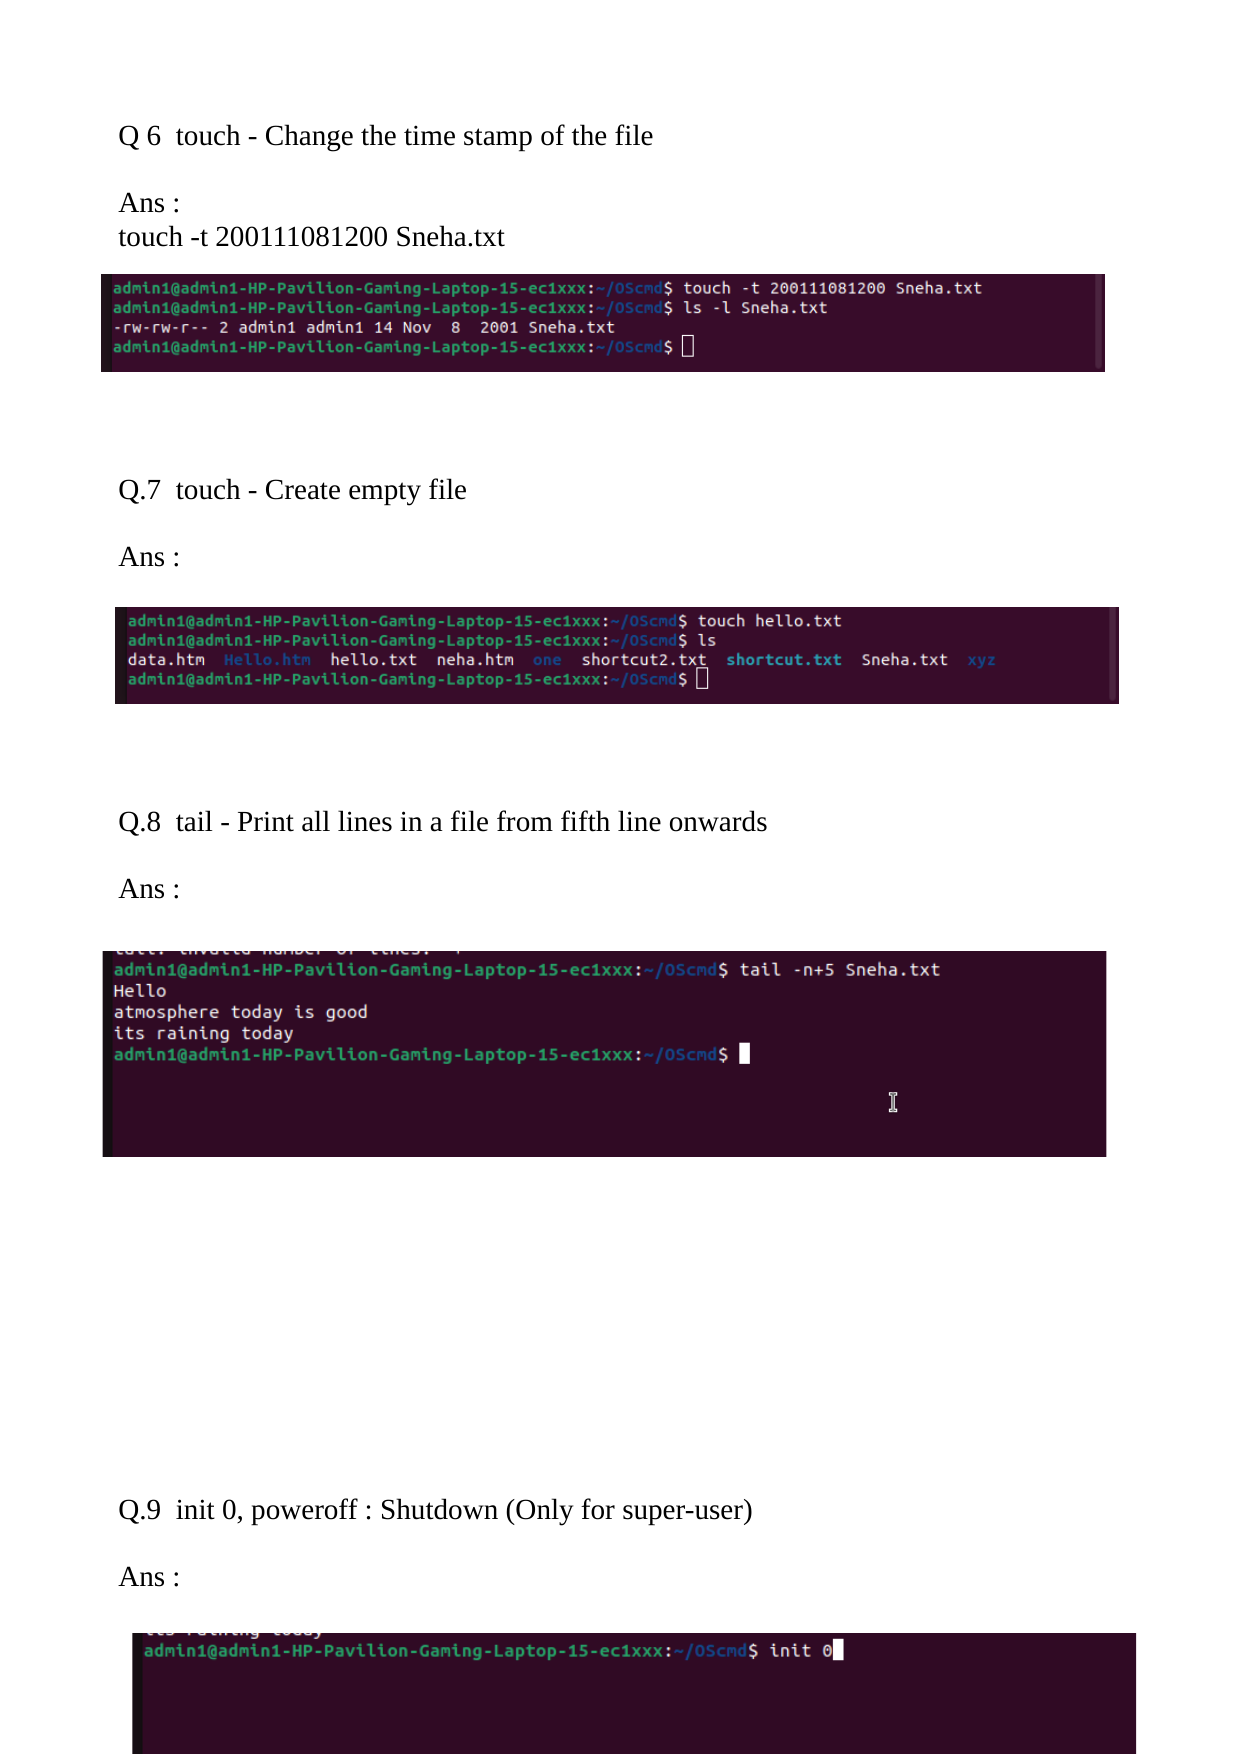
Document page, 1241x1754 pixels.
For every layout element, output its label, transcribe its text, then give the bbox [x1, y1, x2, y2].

text Q.7 touch - Create empty file [118, 472, 1122, 505]
text Ans : [118, 185, 1122, 219]
text Q.9 init 0, poweroff : Shutdown (Only for super-user) [118, 1492, 1122, 1526]
picture [115, 607, 1119, 704]
picture [102, 951, 1107, 1157]
text Ans : [118, 1559, 1122, 1593]
text touch -t 200111081200 Sneha.txt [118, 219, 1122, 252]
picture [101, 274, 1105, 372]
text Q.8 tail - Print all lines in a file from fifth line onwards [118, 804, 1122, 838]
picture [132, 1633, 1137, 1754]
text Ans : [118, 539, 1122, 572]
text Q 6 touch - Change the time stamp of the file [118, 118, 1122, 152]
text Ans : [118, 872, 1122, 905]
